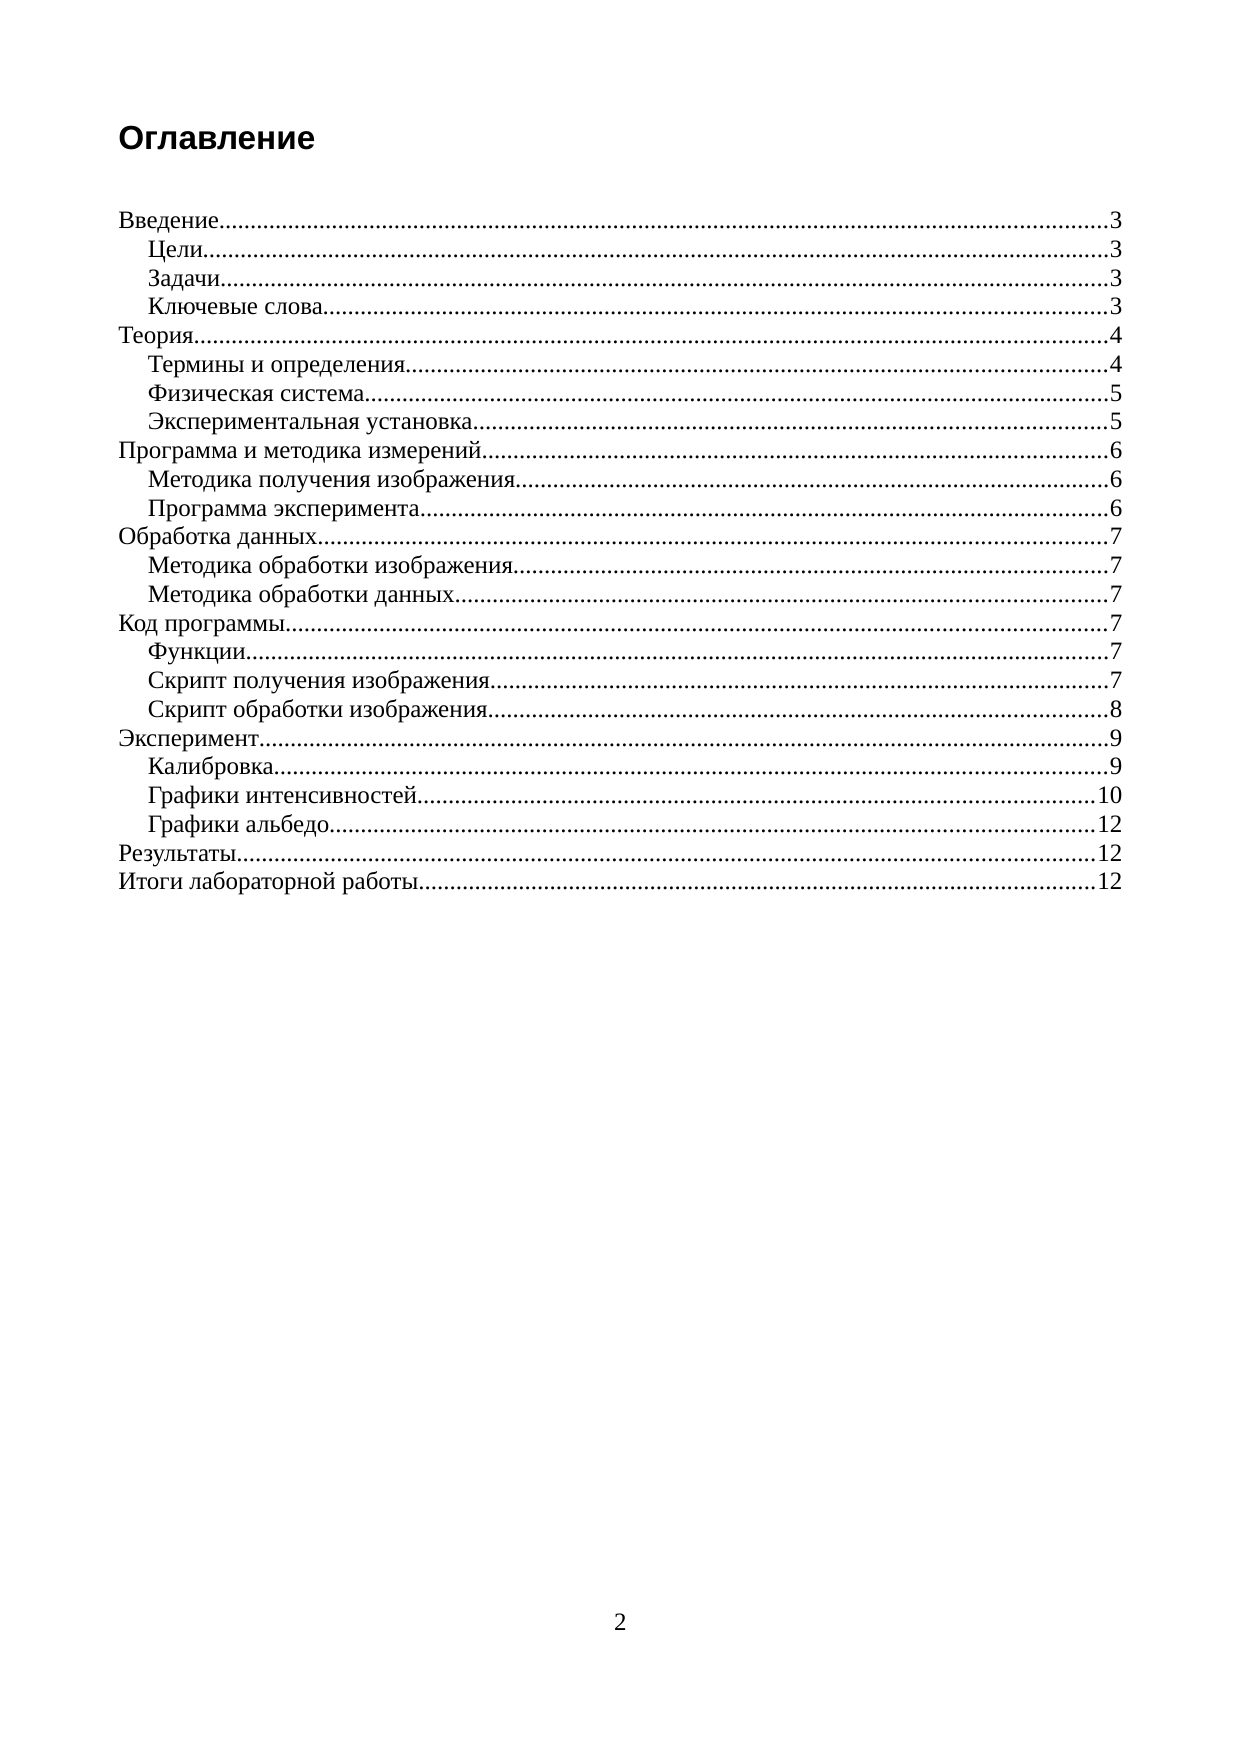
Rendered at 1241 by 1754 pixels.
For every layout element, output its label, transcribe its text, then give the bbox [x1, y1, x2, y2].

text Теория 4 [118, 320, 1122, 349]
text Графики альбедо 12 [148, 809, 1122, 838]
text Методика обработки изображения 7 [148, 550, 1122, 579]
subtitle Оглавление [118, 118, 1122, 157]
text Функции 7 [148, 636, 1122, 665]
text Итоги лабораторной работы 12 [118, 866, 1122, 895]
text Методика получения изображения 6 [148, 464, 1122, 493]
text Графики интенсивностей 10 [148, 780, 1122, 809]
text Эксперимент 9 [118, 723, 1122, 751]
text Калибровка 9 [148, 751, 1122, 780]
text Цели 3 [148, 234, 1122, 263]
text Задачи 3 [148, 263, 1122, 291]
text Программа и методика измерений 6 [118, 435, 1122, 464]
text Методика обработки данных 7 [148, 579, 1122, 608]
text Физическая система 5 [148, 378, 1122, 406]
text Введение 3 [118, 205, 1122, 234]
text Программа эксперимента 6 [148, 493, 1122, 521]
text Экспериментальная установка 5 [148, 406, 1122, 435]
text Ключевые слова 3 [148, 291, 1122, 320]
text Скрипт обработки изображения 8 [148, 694, 1122, 723]
text Код программы 7 [118, 608, 1122, 636]
text Скрипт получения изображения 7 [148, 665, 1122, 694]
text Термины и определения 4 [148, 349, 1122, 378]
text Обработка данных 7 [118, 521, 1122, 550]
text Результаты 12 [118, 838, 1122, 866]
